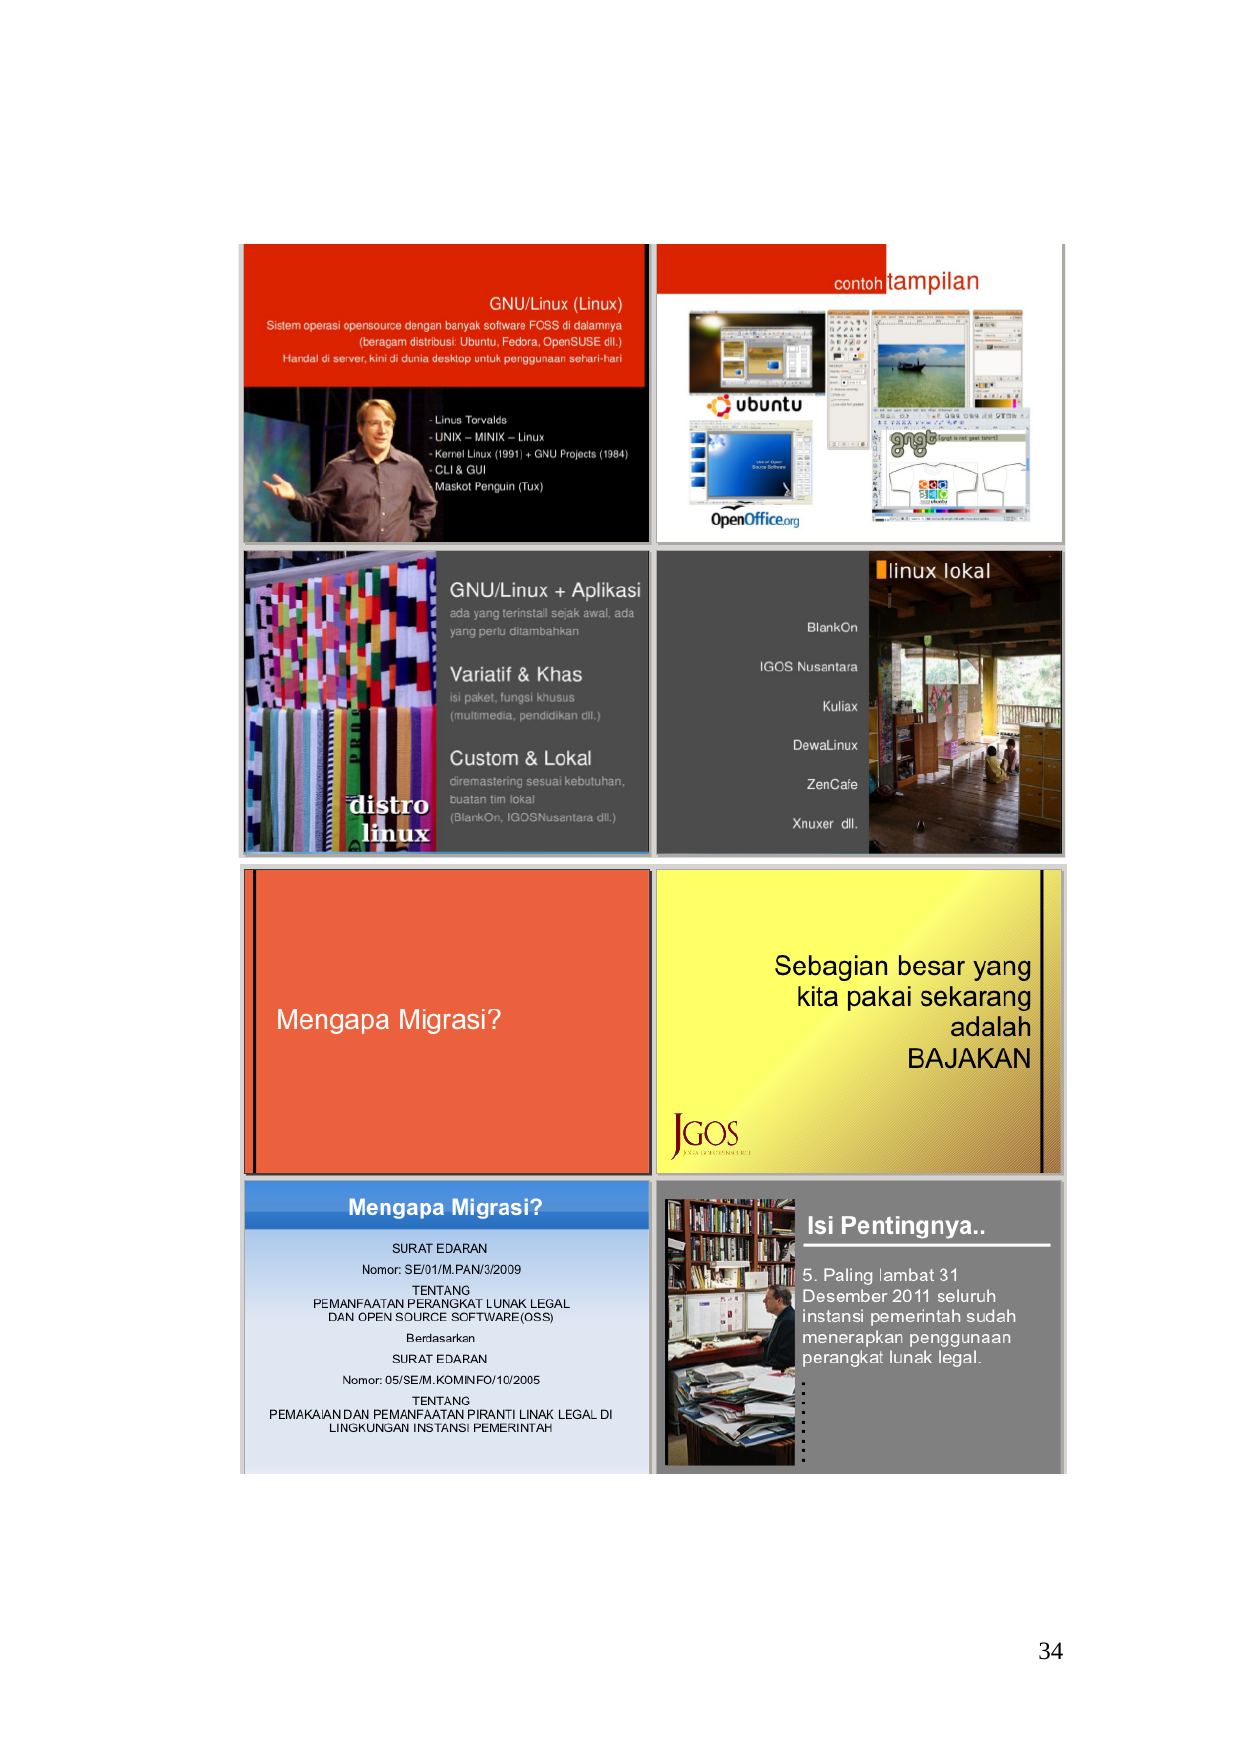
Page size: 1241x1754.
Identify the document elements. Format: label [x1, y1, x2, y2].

picture [240, 864, 1067, 1474]
picture [238, 244, 1066, 858]
